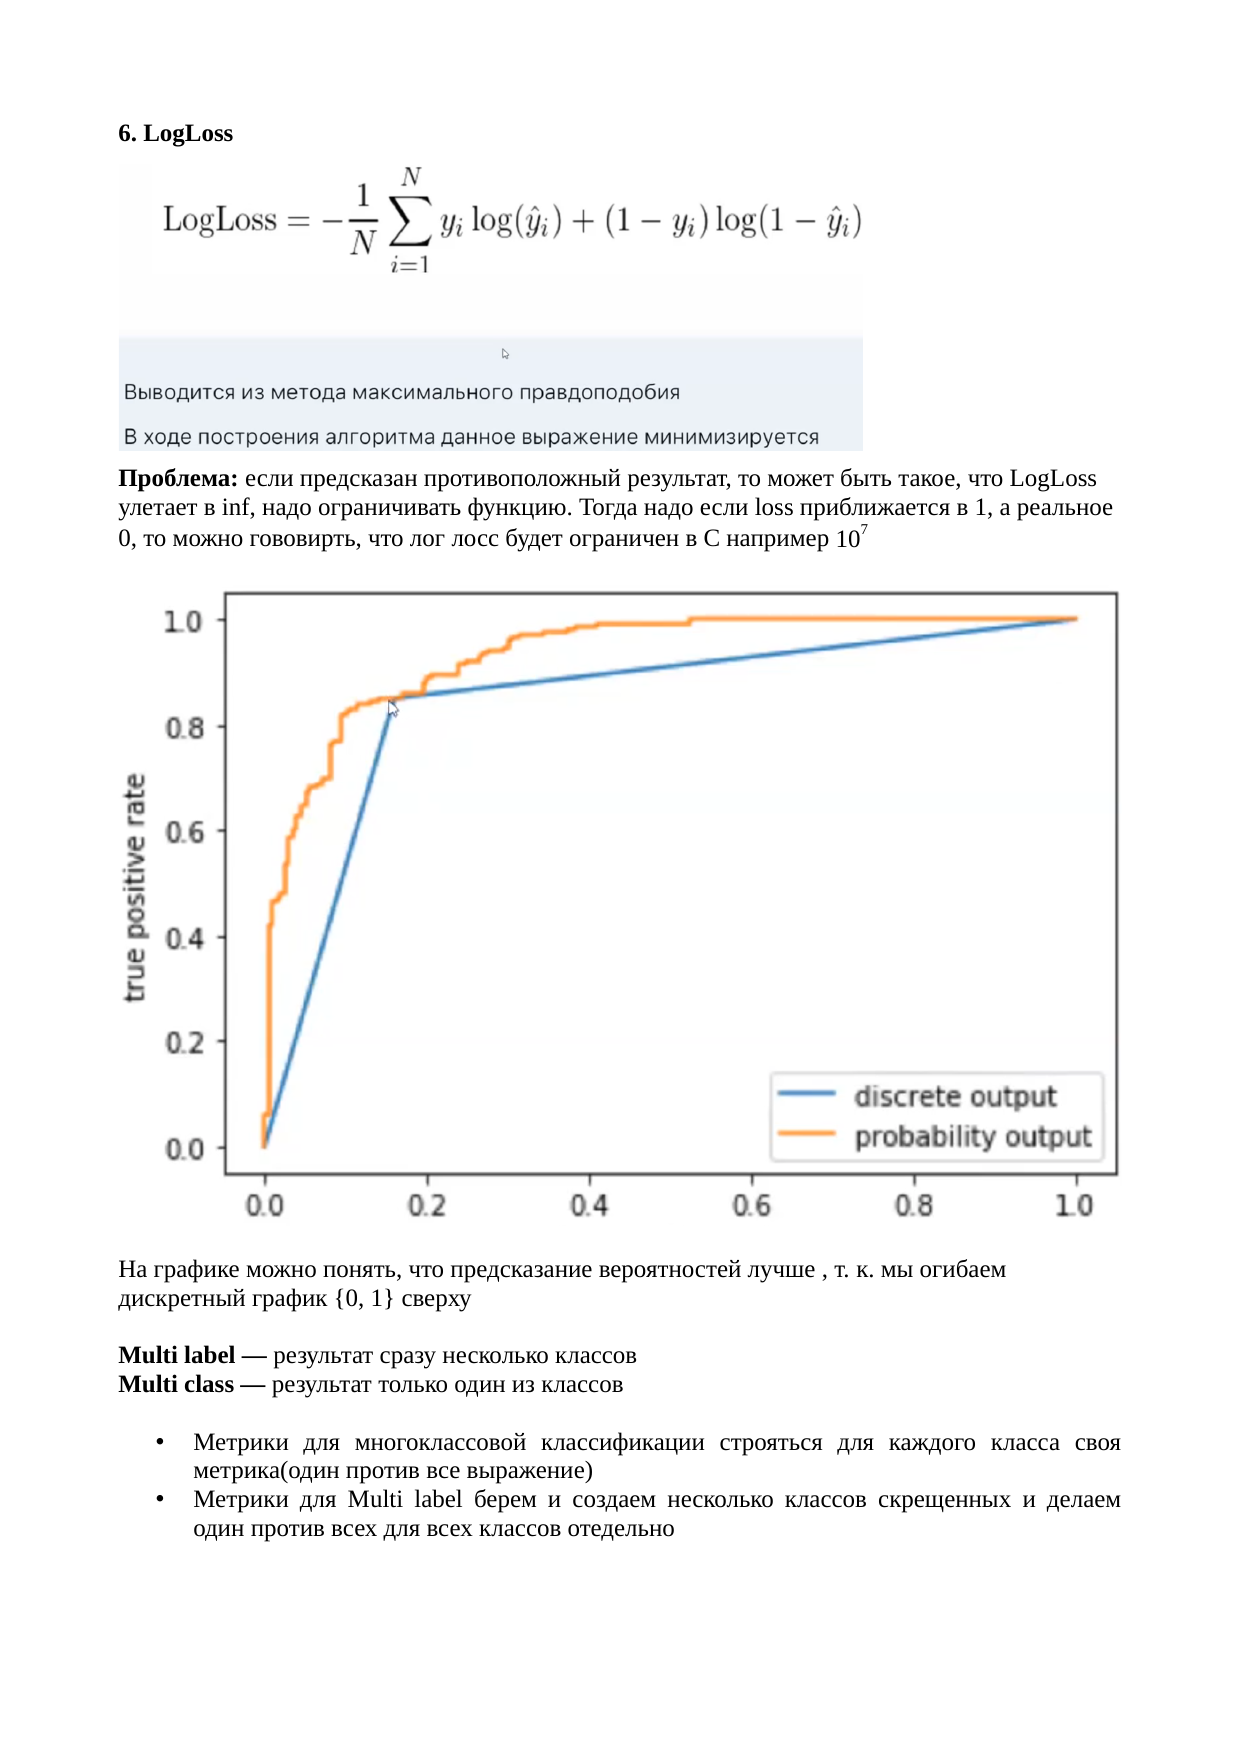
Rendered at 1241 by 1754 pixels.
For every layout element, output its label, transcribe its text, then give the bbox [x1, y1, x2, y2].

text Multi class — результат только один из классов [118, 1369, 1122, 1398]
list Метрики для Multi label берем и создаем несколько классов скрещенных и делаем один против всех для всех классов отедельно [156, 1484, 1122, 1542]
text На графике можно понять, что предсказание вероятностей лучше , т. к. мы огибаем дискретный график {0, 1} сверху [118, 1254, 1122, 1312]
picture [118, 164, 863, 451]
picture [118, 580, 1123, 1226]
text Проблема: если предсказан противоположный результат, то может быть такое, что LogLoss улетает в inf, надо ограничивать функцию. Тогда надо если loss приближается в 1, а реальное 0, то можно гововирть, что лог лосс будет ограничен в C например [118, 463, 1122, 552]
text 6. LogLoss [118, 118, 1122, 147]
text Multi label — результат сразу несколько классов [118, 1340, 1122, 1369]
list Метрики для многоклассовой классификации строяться для каждого класса своя метрика(один против все выражение) [156, 1427, 1122, 1484]
